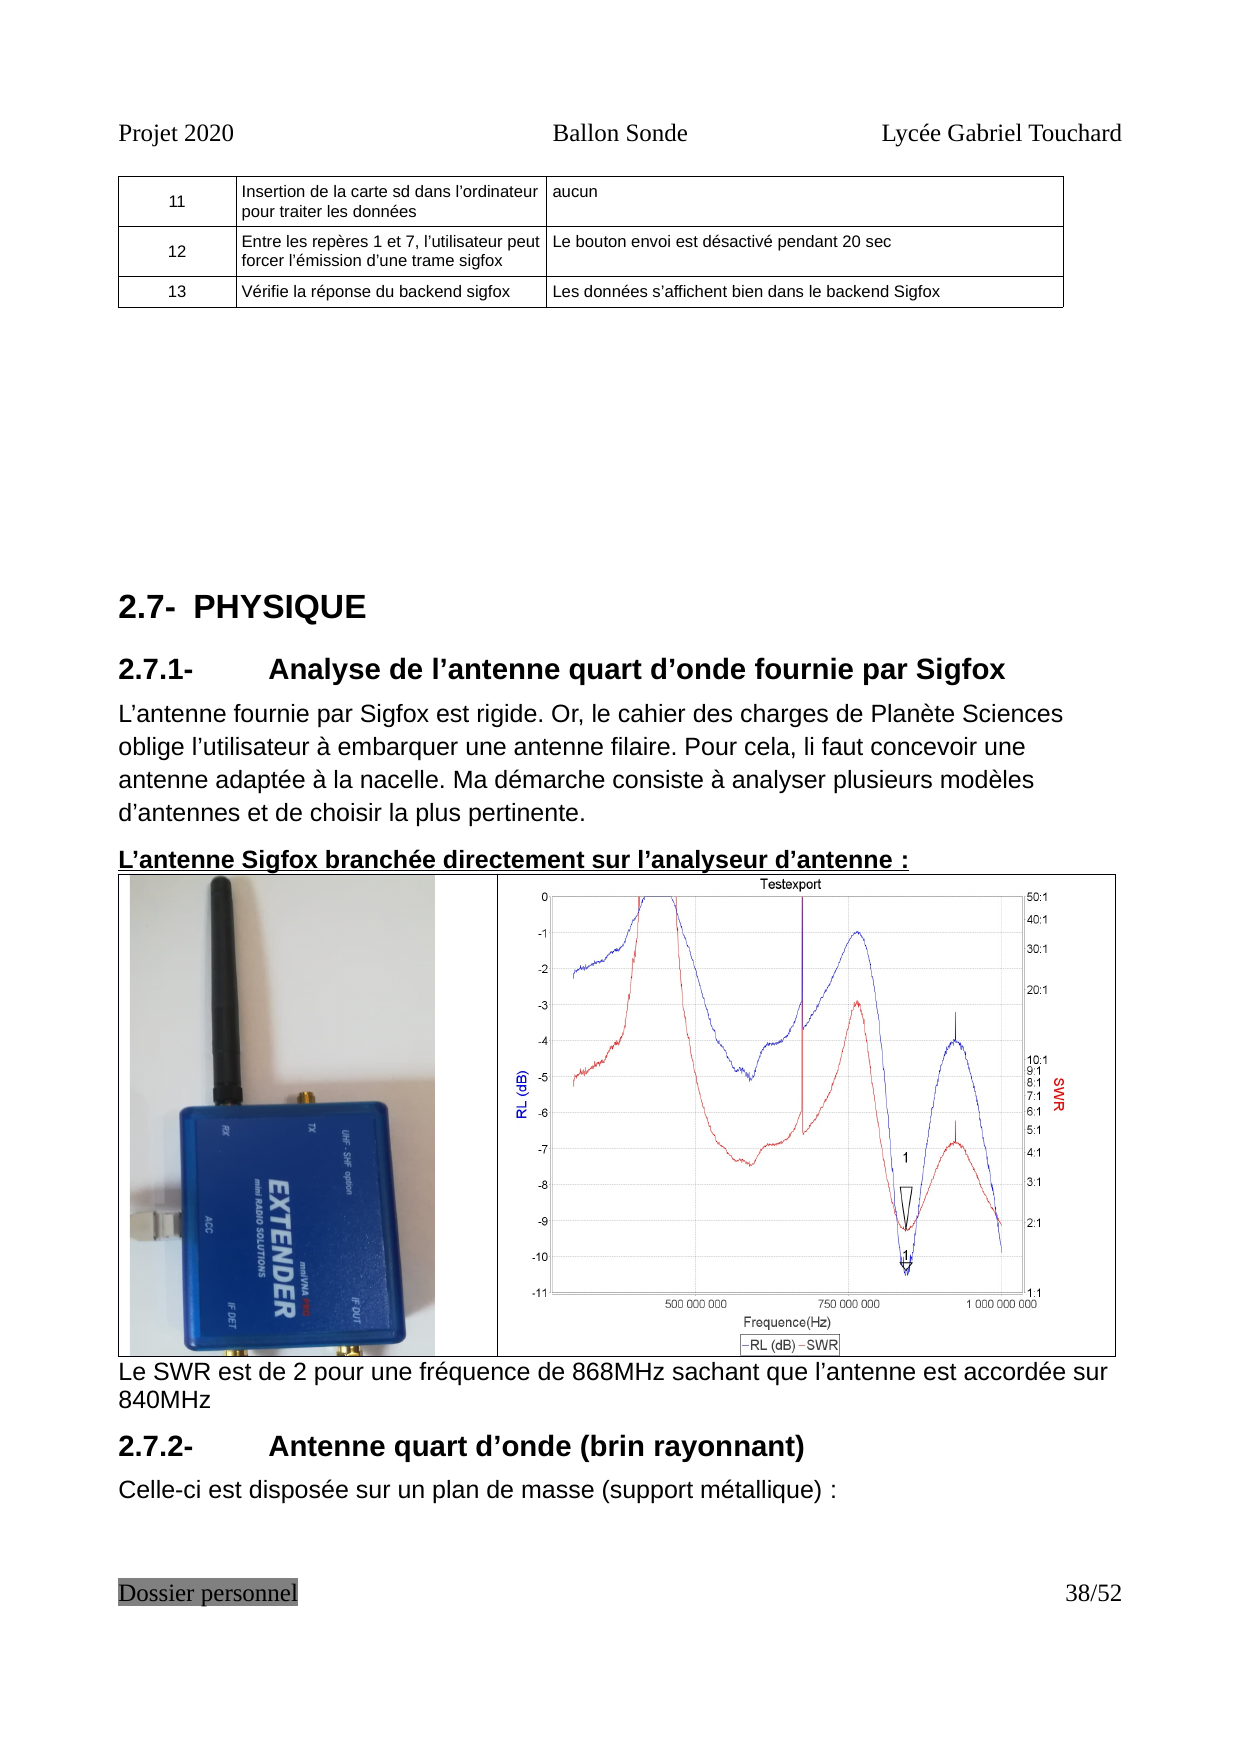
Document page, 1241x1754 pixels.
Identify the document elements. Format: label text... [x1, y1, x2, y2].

table_cell 12 [119, 227, 236, 276]
table_cell 11 [119, 177, 236, 226]
text L’antenne fournie par Sigfox est rigide. Or, le cahier des charges de Planète Sciences oblige l’utilisateur à embarquer une antenne filaire. Pour cela, li faut concevoir une antenne adaptée à la nacelle. Ma démarche consiste à analyser plusieurs modèles d’antennes et de choisir la plus pertinente. [118, 698, 1122, 826]
text Le SWR est de 2 pour une fréquence de 868MHz sachant que l’antenne est accordée sur 840MHz [118, 1357, 1122, 1414]
subtitle PHYSIQUE [118, 587, 1122, 625]
table_header [1072, 875, 1115, 1356]
table_cell Vérifie la réponse du backend sigfox [237, 277, 546, 307]
text Celle-ci est disposée sur un plan de masse (support métallique) : [118, 1475, 1122, 1504]
text L’antenne Sigfox branchée directement sur l’analyseur d’antenne : [118, 845, 1122, 874]
table_cell Les données s’affichent bien dans le backend Sigfox [547, 277, 1063, 307]
table_cell aucun [547, 177, 1063, 226]
subtitle Analyse de l’antenne quart d’onde fournie par Sigfox [118, 652, 1122, 686]
table_header [119, 875, 129, 1356]
table_cell Insertion de la carte sd dans l’ordinateur pour traiter les données [237, 177, 546, 226]
table_cell 13 [119, 277, 236, 307]
table_cell Entre les repères 1 et 7, l’utilisateur peut forcer l’émission d’une trame sigfox [237, 227, 546, 276]
subtitle Antenne quart d’onde (brin rayonnant) [118, 1429, 1122, 1462]
table_header [498, 875, 508, 1356]
table_header [435, 875, 497, 1356]
table_cell Le bouton envoi est désactivé pendant 20 sec [547, 227, 1063, 276]
